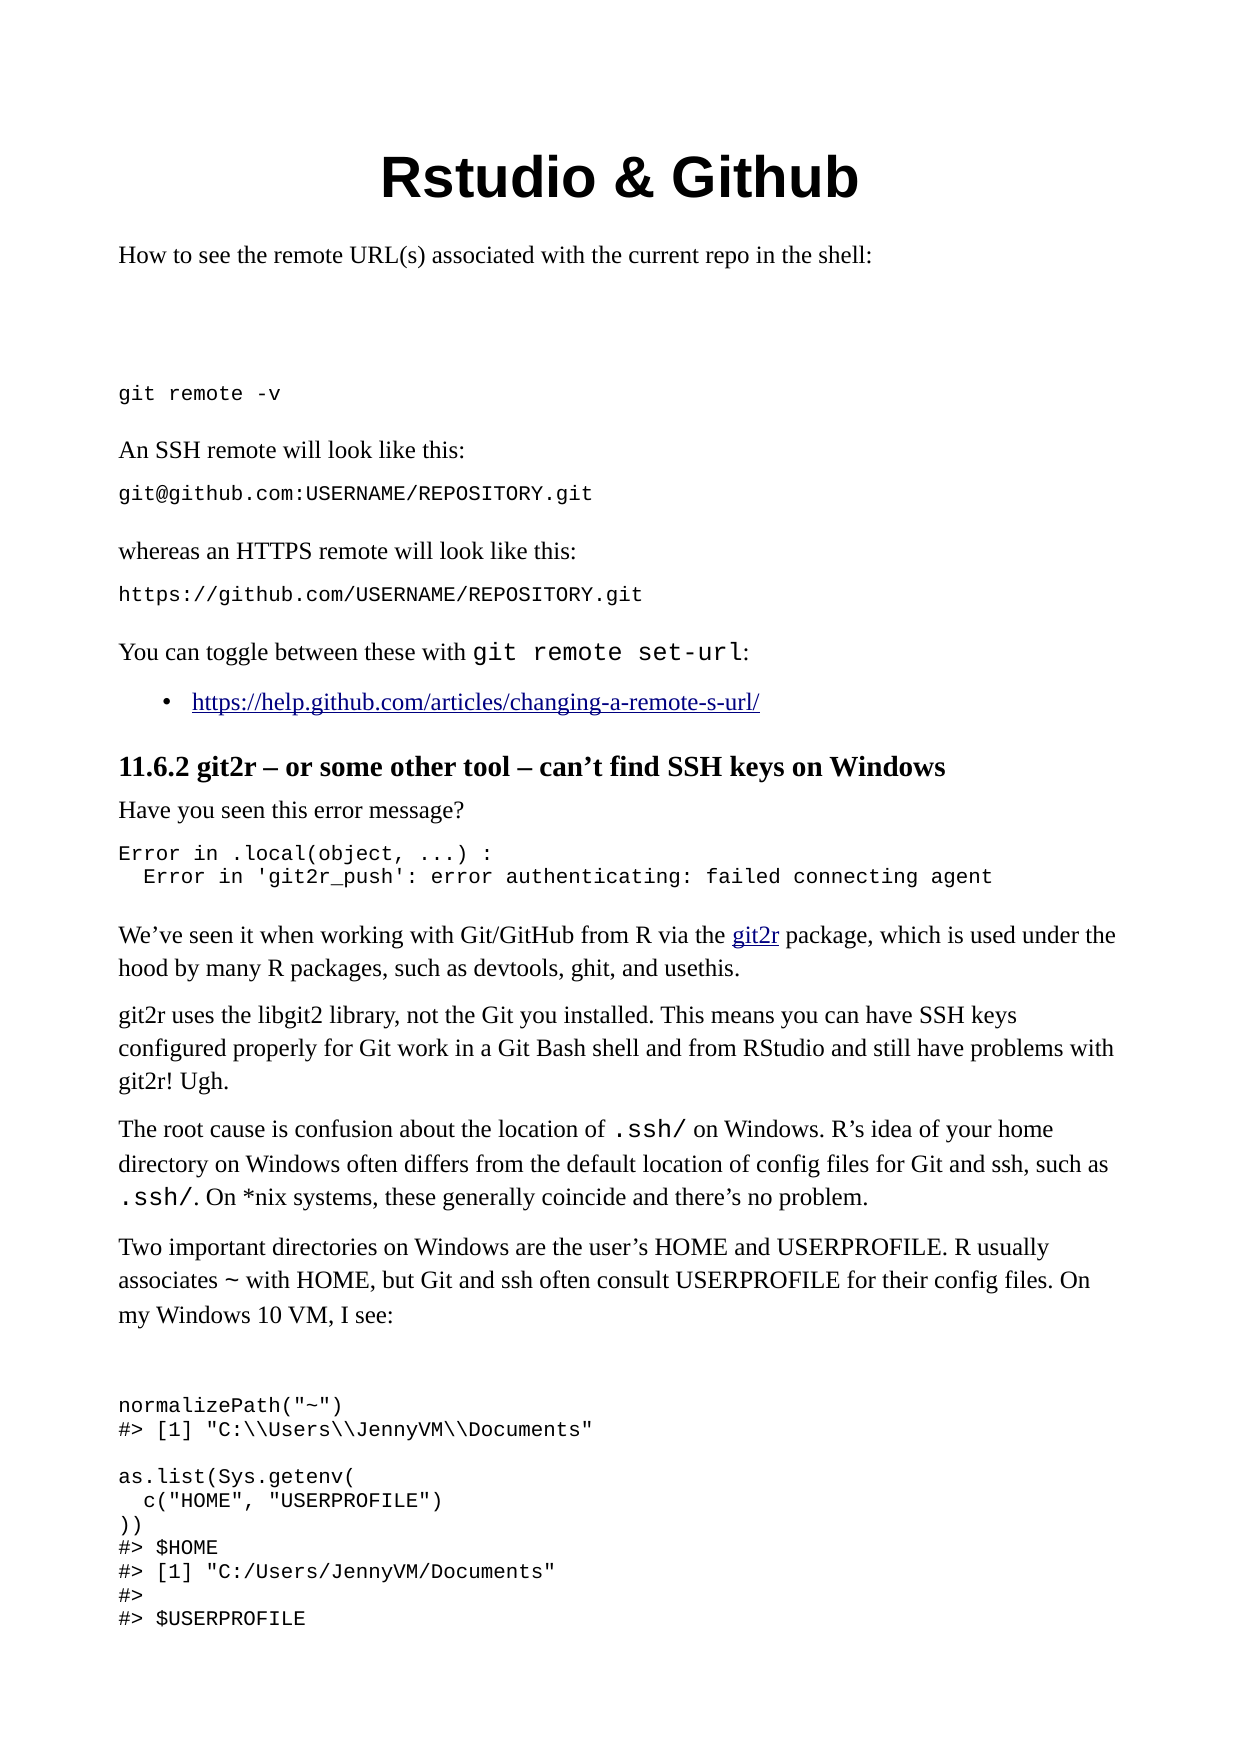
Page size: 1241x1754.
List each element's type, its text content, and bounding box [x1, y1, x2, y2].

text #> [118, 1584, 1122, 1608]
text How to see the remote URL(s) associated with the current repo in the shell: [118, 240, 1122, 268]
text )) [118, 1514, 1122, 1537]
text git remote -v [118, 382, 1122, 406]
text c("HOME", "USERPROFILE") [118, 1490, 1122, 1514]
text The root cause is confusion about the location of .ssh/ on Windows. R’s idea of your home directory on Windows often differs from the default location of config files for Git and ssh, such as .ssh/. On *nix systems, these generally coincide and there’s no problem. [118, 1114, 1122, 1213]
text An SSH remote will look like this: [118, 436, 1122, 464]
text normalizePath("~") [118, 1395, 1122, 1419]
text #> $USERPROFILE [118, 1608, 1122, 1632]
text git2r uses the libgit2 library, not the Git you installed. This means you can have SSH keys configured properly for Git work in a Git Bash shell and from RStudio and still have problems with git2r! Ugh. [118, 1000, 1122, 1095]
text #> $HOME [118, 1537, 1122, 1561]
text as.list(Sys.getenv( [118, 1466, 1122, 1490]
text Have you seen this error message? [118, 795, 1122, 824]
text whereas an HTTPS remote will look like this: [118, 536, 1122, 565]
text #> [1] "C:\\Users\\JennyVM\\Documents" [118, 1419, 1122, 1443]
text #> [1] "C:/Users/JennyVM/Documents" [118, 1561, 1122, 1584]
text We’ve seen it when working with Git/GitHub from R via the git2r package, which is used under the hood by many R packages, such as devtools, ghit, and usethis. [118, 920, 1122, 981]
subtitle 11.6.2 git2r – or some other tool – can’t find SSH keys on Windows [118, 749, 1122, 783]
list https://help.github.com/articles/changing-a-remote-s-url/ [162, 687, 1122, 716]
text You can toggle between these with git remote set-url: [118, 637, 1122, 668]
text https://github.com/USERNAME/REPOSITORY.git [118, 584, 1122, 608]
text Error in 'git2r_push': error authenticating: failed connecting agent [118, 867, 1122, 890]
text git@github.com:USERNAME/REPOSITORY.git [118, 483, 1122, 507]
text Two important directories on Windows are the user’s HOME and USERPROFILE. R usually associates ~ with HOME, but Git and ssh often consult USERPROFILE for their config files. On my Windows 10 VM, I see: [118, 1232, 1122, 1329]
text Error in .local(object, ...) : [118, 843, 1122, 867]
